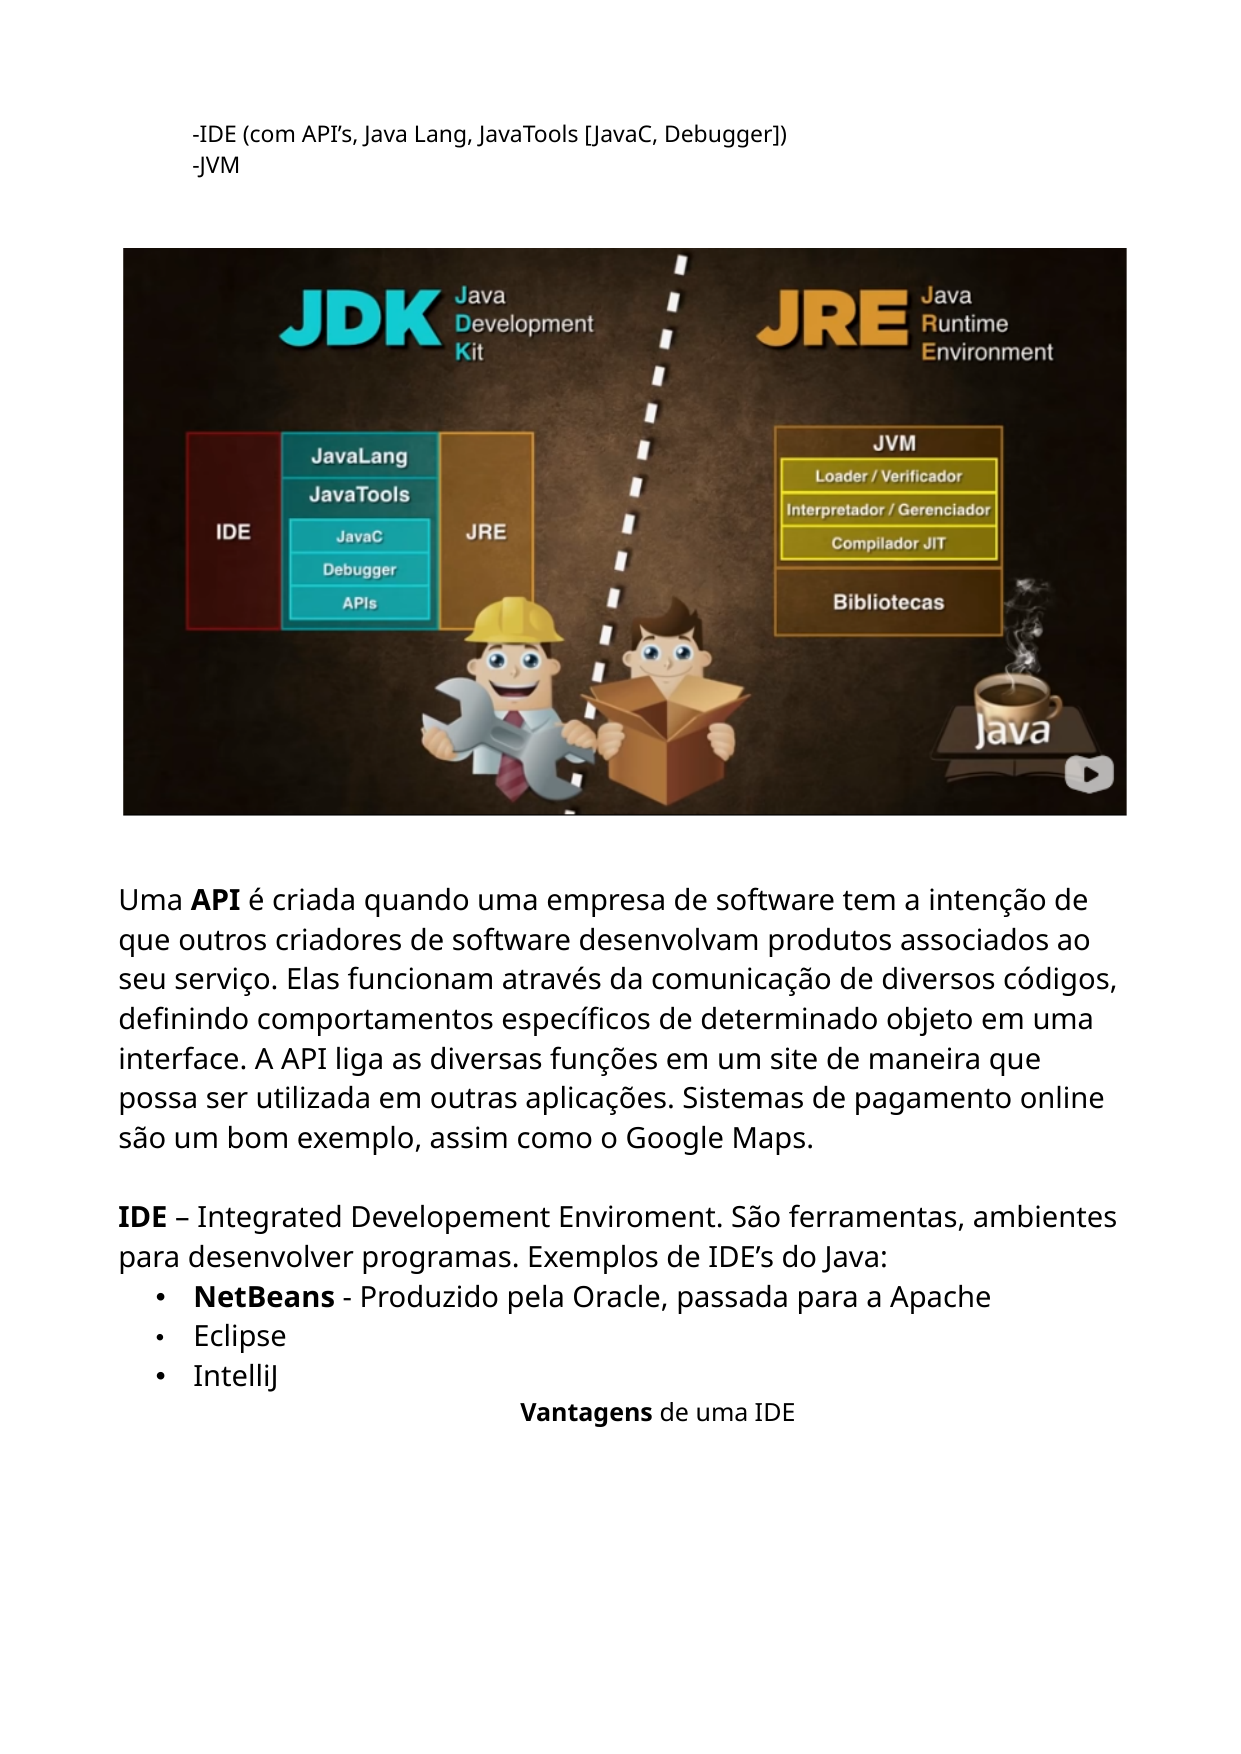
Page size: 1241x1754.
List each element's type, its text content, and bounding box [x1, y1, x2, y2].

text Uma API é criada quando uma empresa de software tem a intenção de que outros criadores de software desenvolvam produtos associados ao seu serviço. Elas funcionam através da comunicação de diversos códigos, definindo comportamentos específicos de determinado objeto em uma interface. A API liga as diversas funções em um site de maneira que possa ser utilizada em outras aplicações. Sistemas de pagamento online são um bom exemplo, assim como o Google Maps. [118, 879, 1122, 1157]
text -IDE (com API’s, Java Lang, JavaTools [JavaC, Debugger]) [118, 118, 1122, 149]
list NetBeans - Produzido pela Oracle, passada para a Apache [156, 1276, 1122, 1316]
list Vantagens de uma IDE [156, 1395, 1122, 1429]
list Eclipse [156, 1316, 1122, 1355]
text IDE – Integrated Developement Enviroment. São ferramentas, ambientes para desenvolver programas. Exemplos de IDE’s do Java: [118, 1197, 1122, 1276]
text -JVM [118, 149, 1122, 181]
list IntelliJ [156, 1355, 1122, 1395]
picture [122, 248, 1127, 817]
